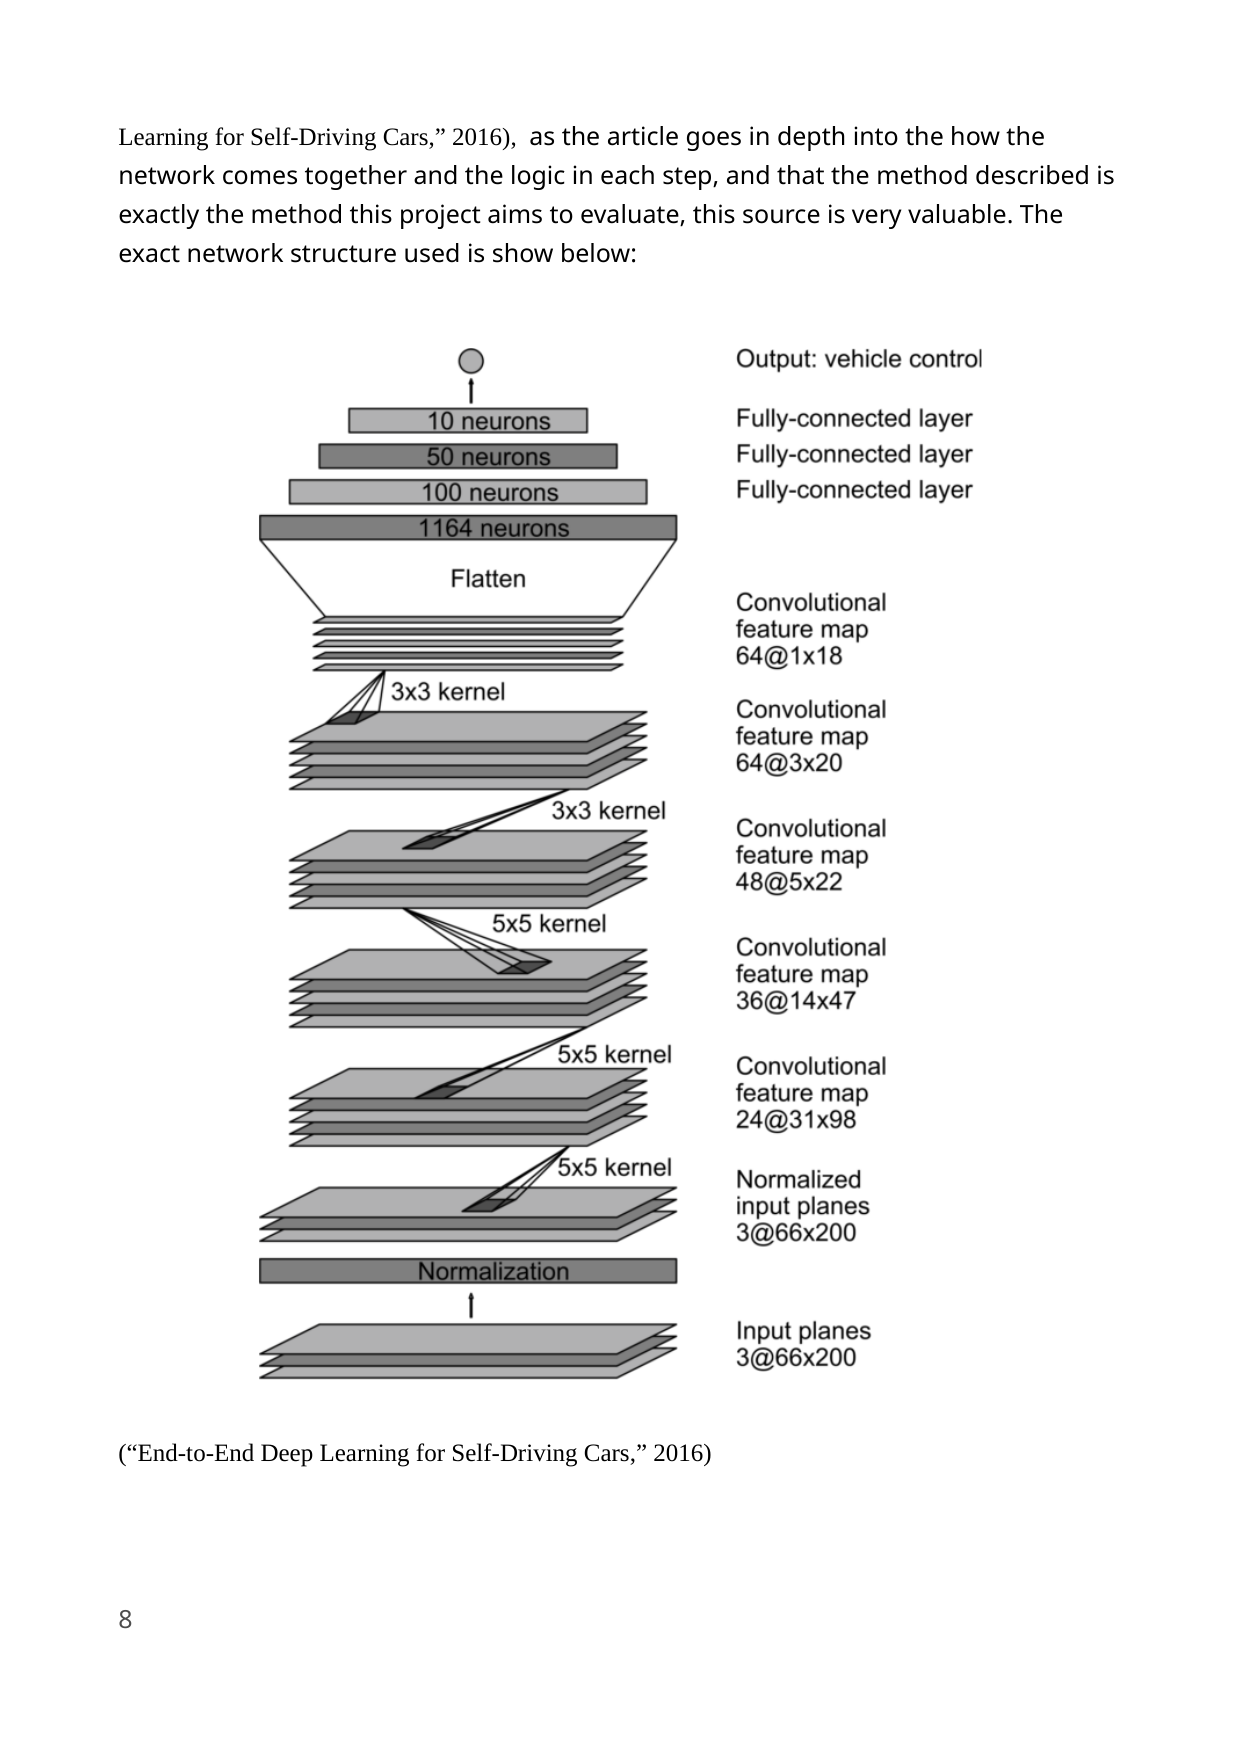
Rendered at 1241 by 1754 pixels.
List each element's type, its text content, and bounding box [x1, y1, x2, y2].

list (“End-to-End Deep Learning for Self-Driving Cars,” 2016) [118, 1438, 1122, 1467]
picture [258, 348, 982, 1380]
text Learning for Self-Driving Cars,” 2016), as the article goes in depth into the how the network comes together and the logic in each step, and that the method described is exactly the method this project aims to evaluate, this source is very valuable. The exact network structure used is show below: [118, 118, 1122, 270]
